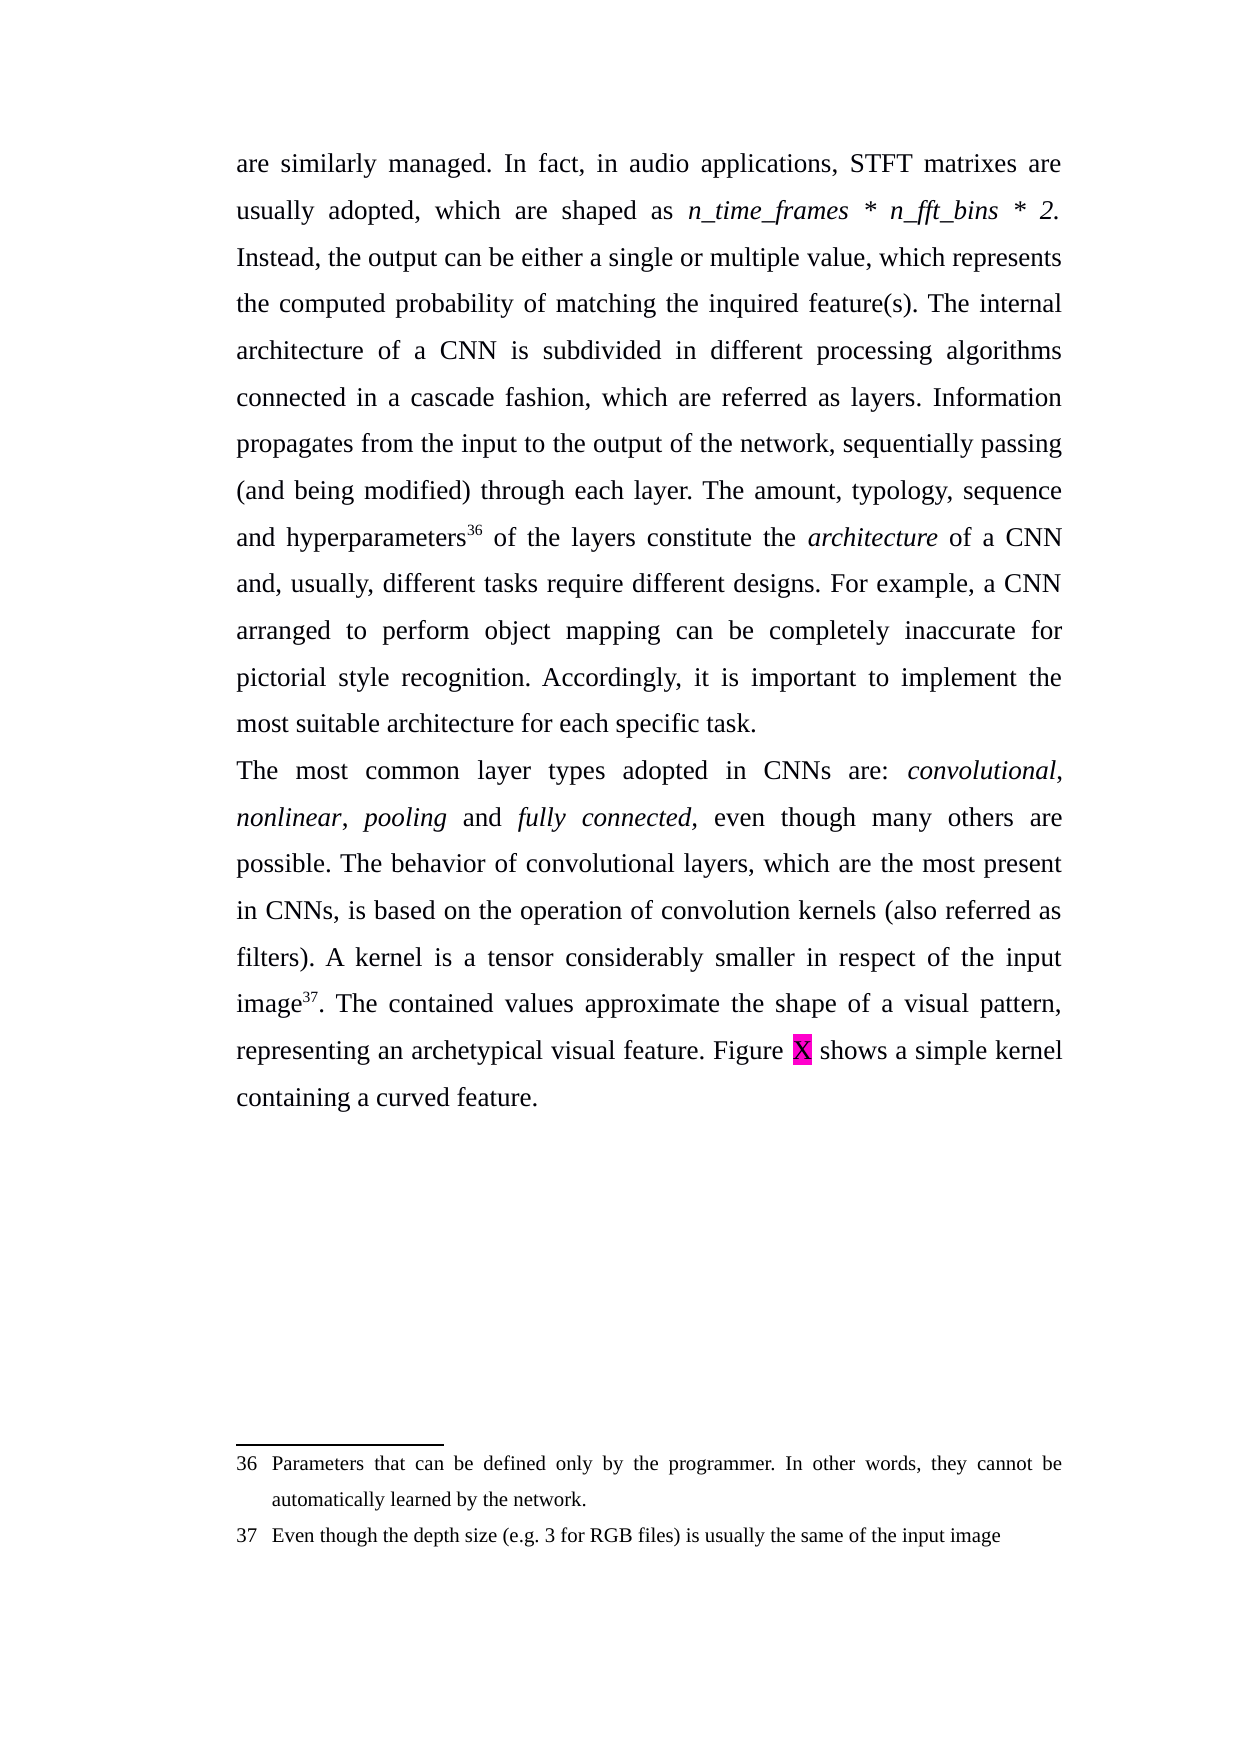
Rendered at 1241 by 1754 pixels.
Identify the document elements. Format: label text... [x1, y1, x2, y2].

text are similarly managed. In fact, in audio applications, STFT matrixes are usually adopted, which are shaped as n_time_frames * n_fft_bins * 2. Instead, the output can be either a single or multiple value, which represents the computed probability of matching the inquired feature(s). The internal architecture of a CNN is subdivided in different processing algorithms connected in a cascade fashion, which are referred as layers. Information propagates from the input to the output of the network, sequentially passing (and being modified) through each layer. The amount, typology, sequence and hyperparameters of the layers constitute the architecture of a CNN and, usually, different tasks require different designs. For example, a CNN arranged to perform object mapping can be completely inaccurate for pictorial style recognition. Accordingly, it is important to implement the most suitable architecture for each specific task. [236, 148, 1063, 739]
text Even though the depth size (e.g. 3 for RGB files) is usually the same of the input image [236, 1523, 1063, 1547]
text Parameters that can be defined only by the programmer. In other words, they cannot be automatically learned by the network. [236, 1451, 1063, 1511]
text The most common layer types adopted in CNNs are: convolutional, nonlinear, pooling and fully connected, even though many others are possible. The behavior of convolutional layers, which are the most present in CNNs, is based on the operation of convolution kernels (also referred as filters). A kernel is a tensor considerably smaller in respect of the input image. The contained values approximate the shape of a visual pattern, representing an archetypical visual feature. Figure X shows a simple kernel containing a curved feature. [236, 754, 1063, 1112]
